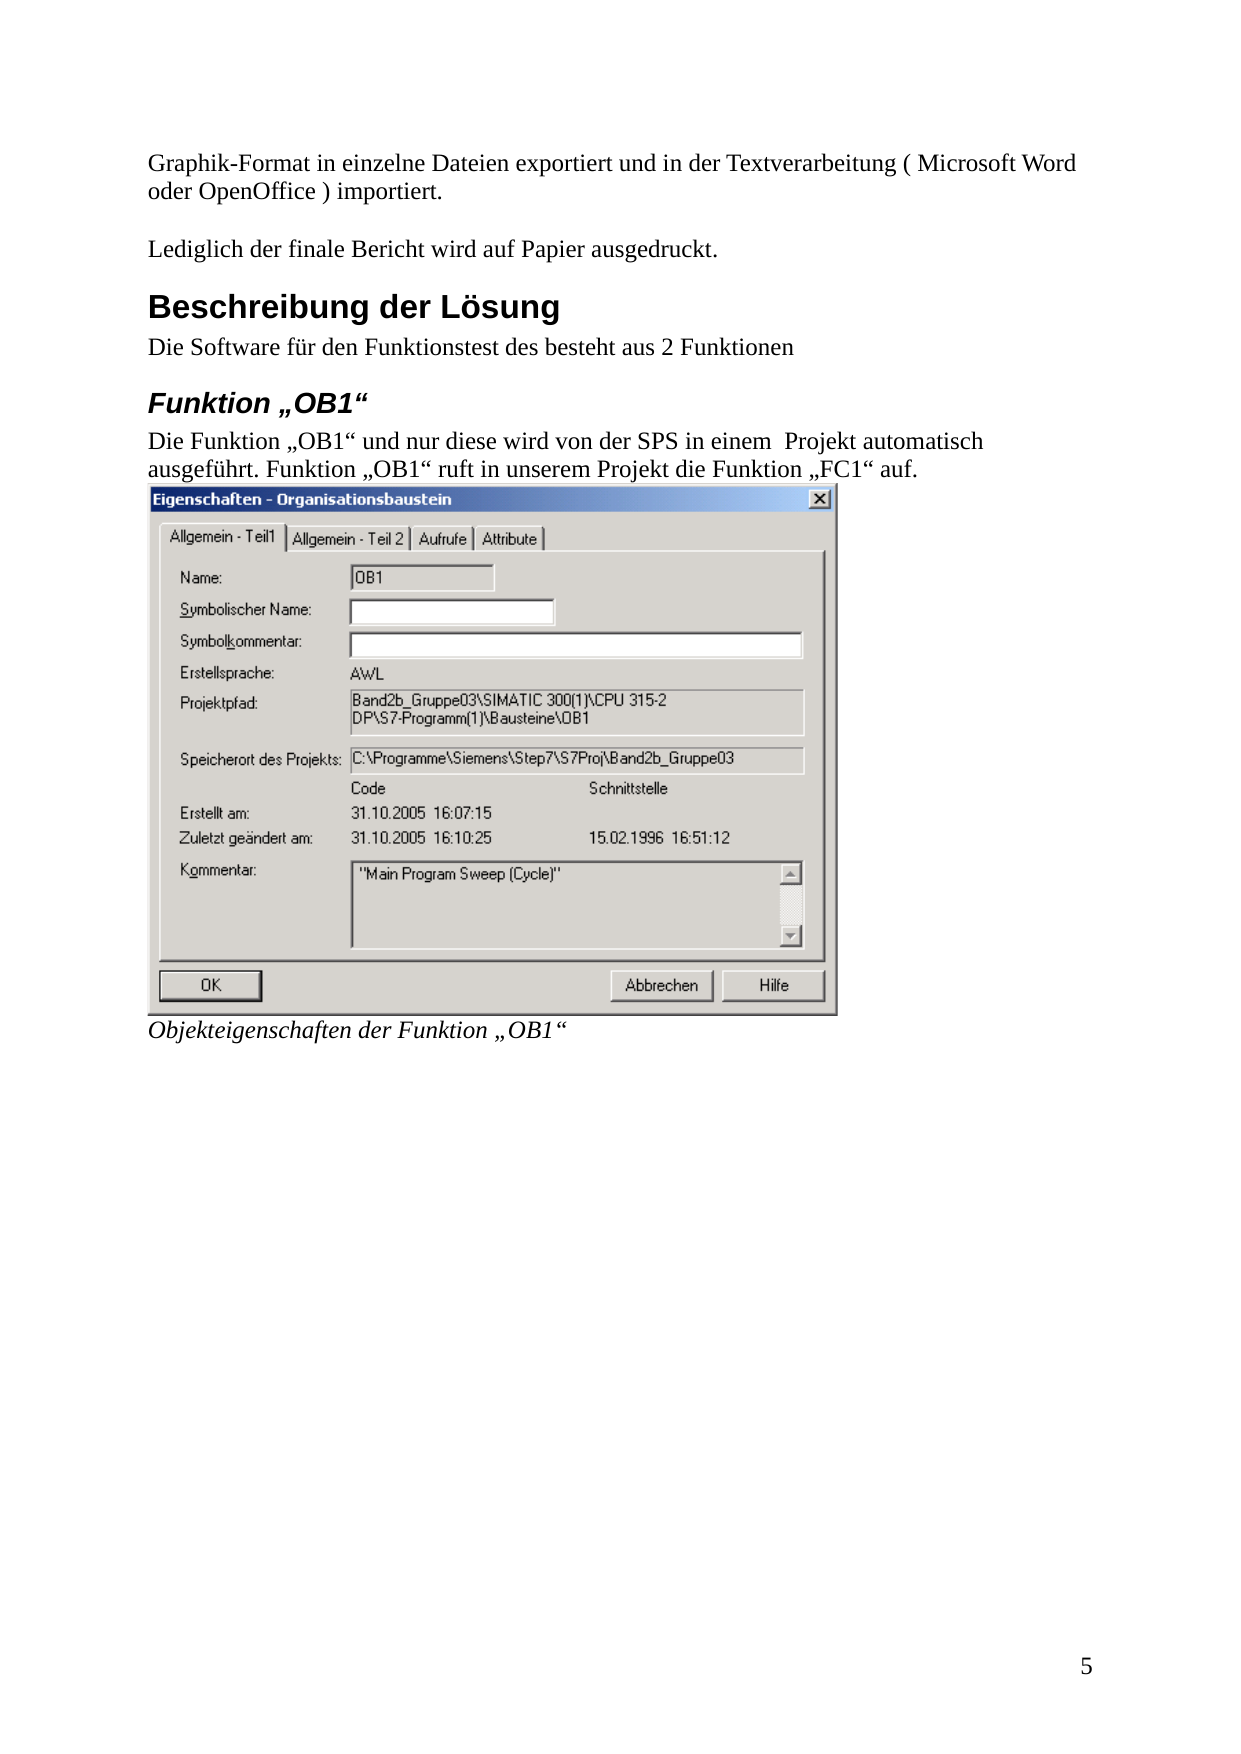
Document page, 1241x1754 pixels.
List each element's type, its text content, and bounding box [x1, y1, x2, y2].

picture [147, 483, 838, 1016]
subtitle Beschreibung der Lösung [148, 288, 1093, 326]
text Die Software für den Funktionstest des besteht aus 2 Funktionen [148, 332, 1093, 361]
subtitle Graphik-Format in einzelne Dateien exportiert und in der Textverarbeitung ( Microsoft Word oder OpenOffice ) importiert. [148, 148, 1093, 205]
subtitle Lediglich der finale Bericht wird auf Papier ausgedruckt. [148, 234, 1093, 263]
text Objekteigenschaften der Funktion „OB1“ [148, 1015, 1093, 1044]
text Die Funktion „OB1“ und nur diese wird von der SPS in einem Projekt automatisch ausgeführt. Funktion „OB1“ ruft in unserem Projekt die Funktion „FC1“ auf. [148, 426, 1093, 483]
subtitle Funktion „OB1“ [148, 386, 1093, 419]
